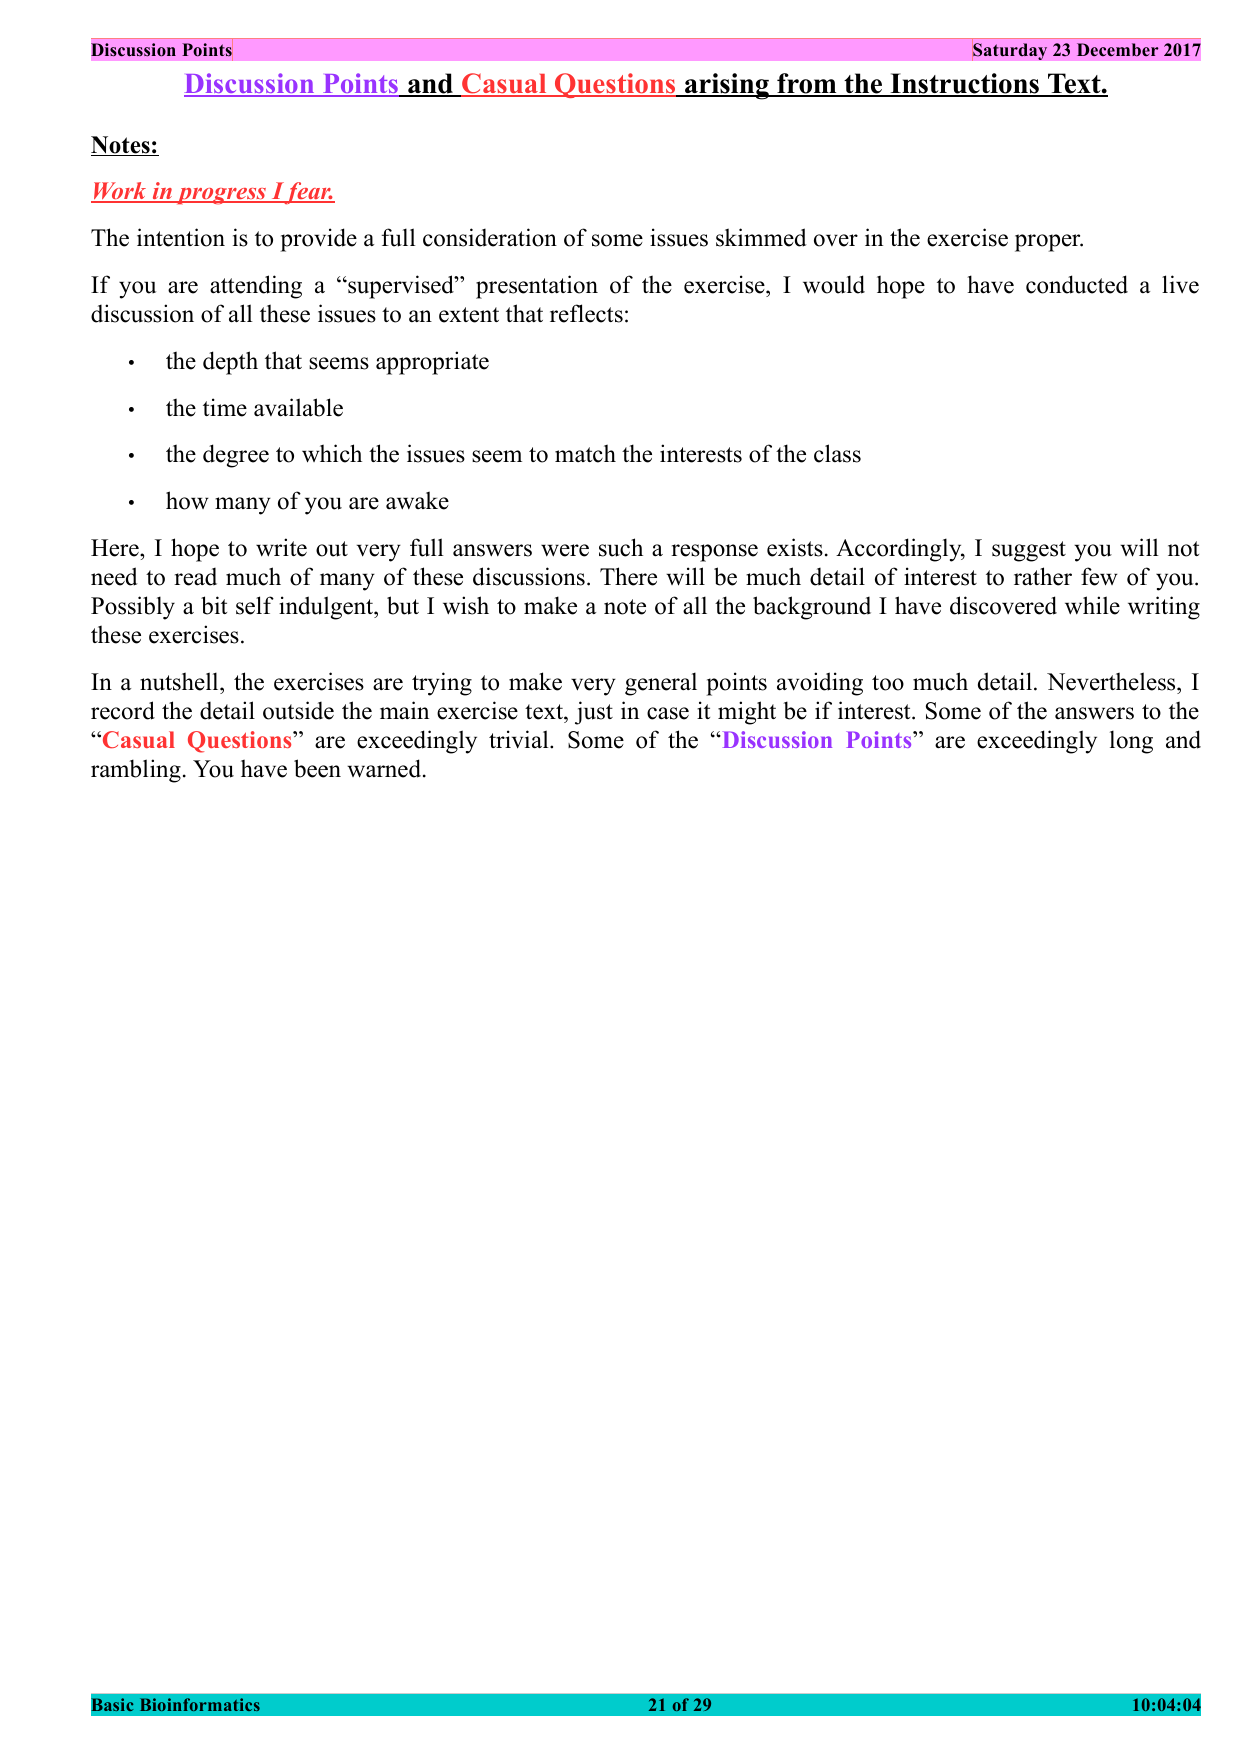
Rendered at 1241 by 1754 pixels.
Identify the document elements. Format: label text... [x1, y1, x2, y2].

list how many of you are awake [128, 486, 1201, 515]
text Notes: [91, 129, 1201, 158]
list the time available [128, 392, 1201, 421]
text The intention is to provide a full consideration of some issues skimmed over in the exercise proper. [91, 223, 1201, 252]
text If you are attending a “supervised” presentation of the exercise, I would hope to have conducted a live discussion of all these issues to an extent that reflects: [91, 270, 1201, 328]
list the depth that seems appropriate [128, 346, 1201, 375]
text In a nutshell, the exercises are trying to make very general points avoiding too much detail. Nevertheless, I record the detail outside the main exercise text, just in case it might be if interest. Some of the answers to the “Casual Questions” are exceedingly trivial. Some of the “Discussion Points” are exceedingly long and rambling. You have been warned. [91, 667, 1201, 783]
text Here, I hope to write out very full answers were such a response exists. Accordingly, I suggest you will not need to read much of many of these discussions. There will be much detail of interest to rather few of you. Possibly a bit self indulgent, but I wish to make a note of all the background I have discovered while writing these exercises. [91, 533, 1201, 649]
text Work in progress I fear. [91, 176, 1201, 205]
text Discussion Points and Casual Questions arising from the Instructions Text. [91, 66, 1201, 100]
list the degree to which the issues seem to match the interests of the class [128, 439, 1201, 468]
